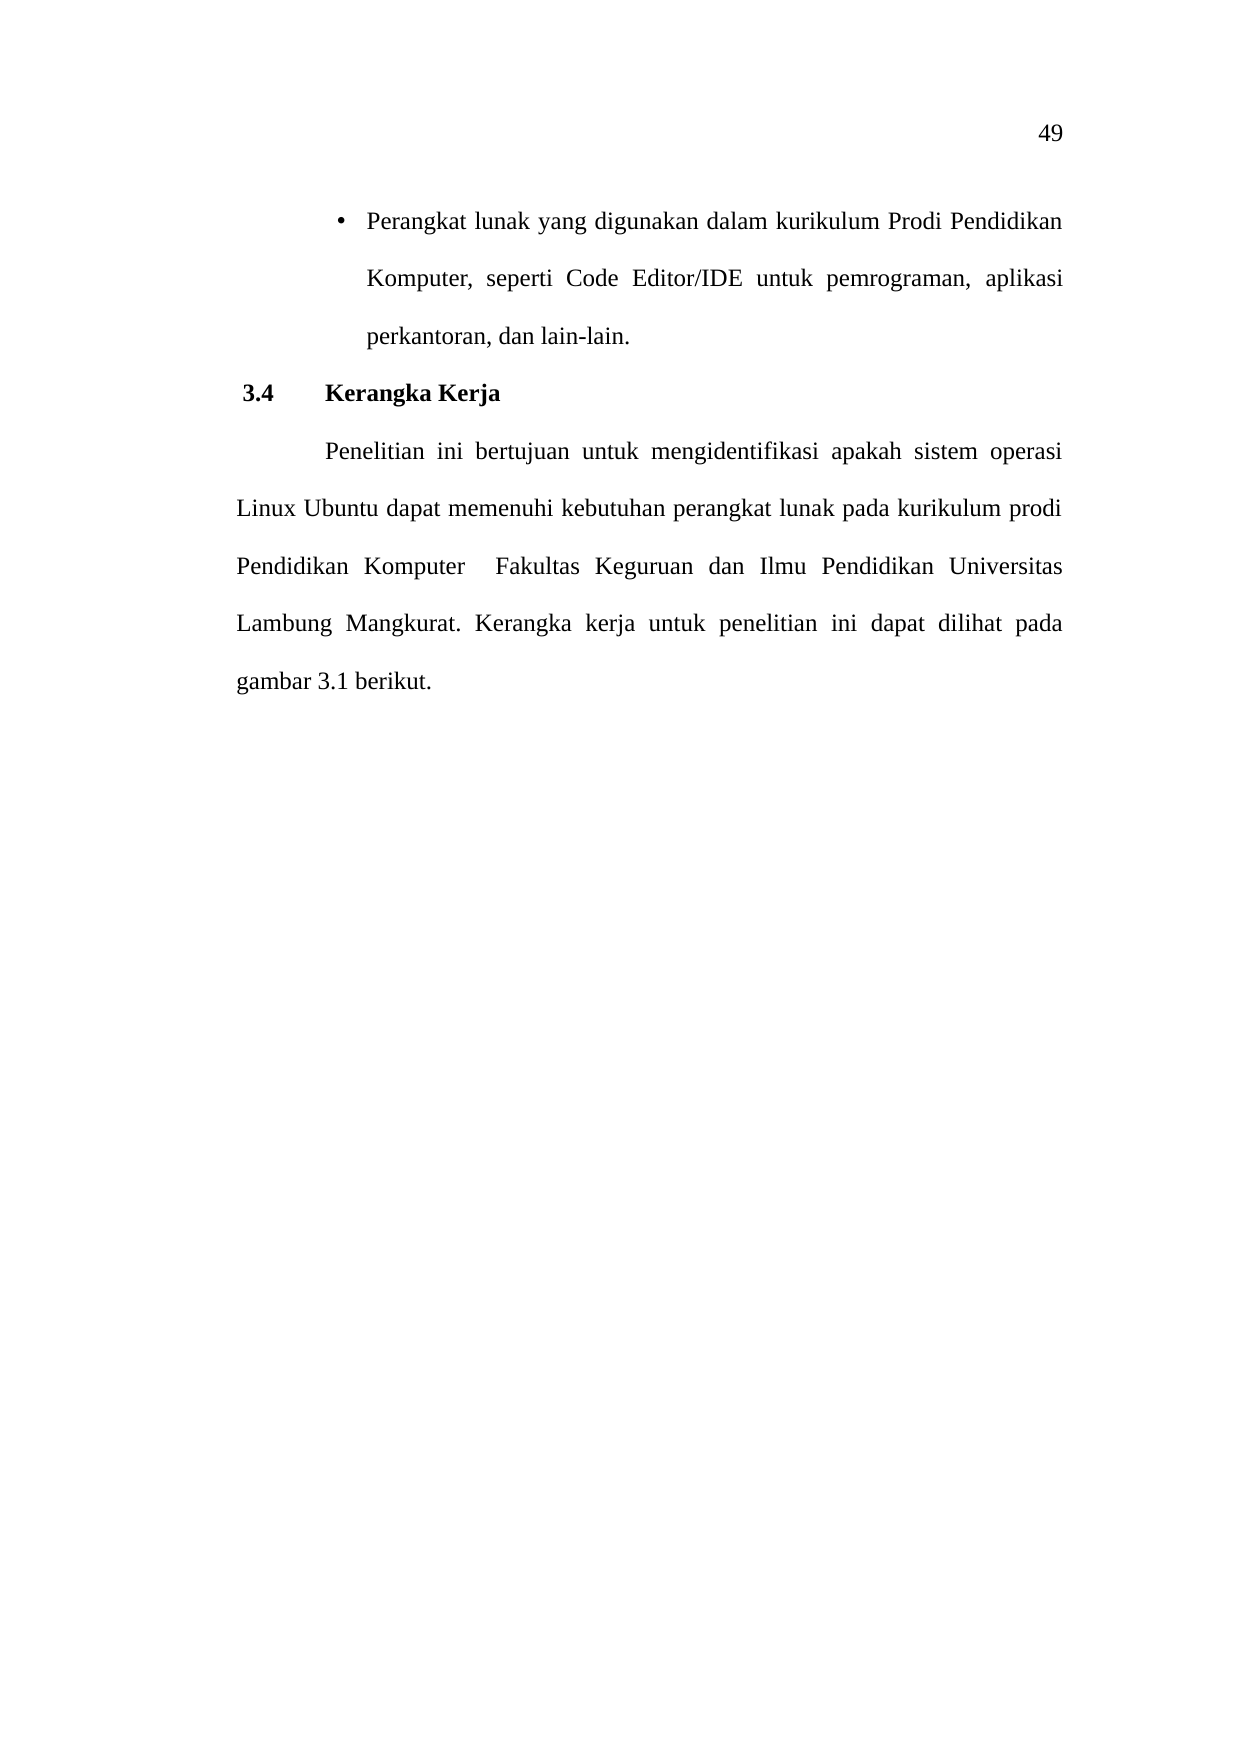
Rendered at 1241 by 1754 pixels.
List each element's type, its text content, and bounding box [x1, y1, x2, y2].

text Penelitian ini bertujuan untuk mengidentifikasi apakah sistem operasi Linux Ubuntu dapat memenuhi kebutuhan perangkat lunak pada kurikulum prodi Pendidikan Komputer Fakultas Keguruan dan Ilmu Pendidikan Universitas Lambung Mangkurat. Kerangka kerja untuk penelitian ini dapat dilihat pada gambar 3.1 berikut. [236, 436, 1063, 695]
list Perangkat lunak yang digunakan dalam kurikulum Prodi Pendidikan Komputer, seperti Code Editor/IDE untuk pemrograman, aplikasi perkantoran, dan lain-lain. [337, 206, 1063, 350]
subtitle Kerangka Kerja [236, 378, 1063, 407]
